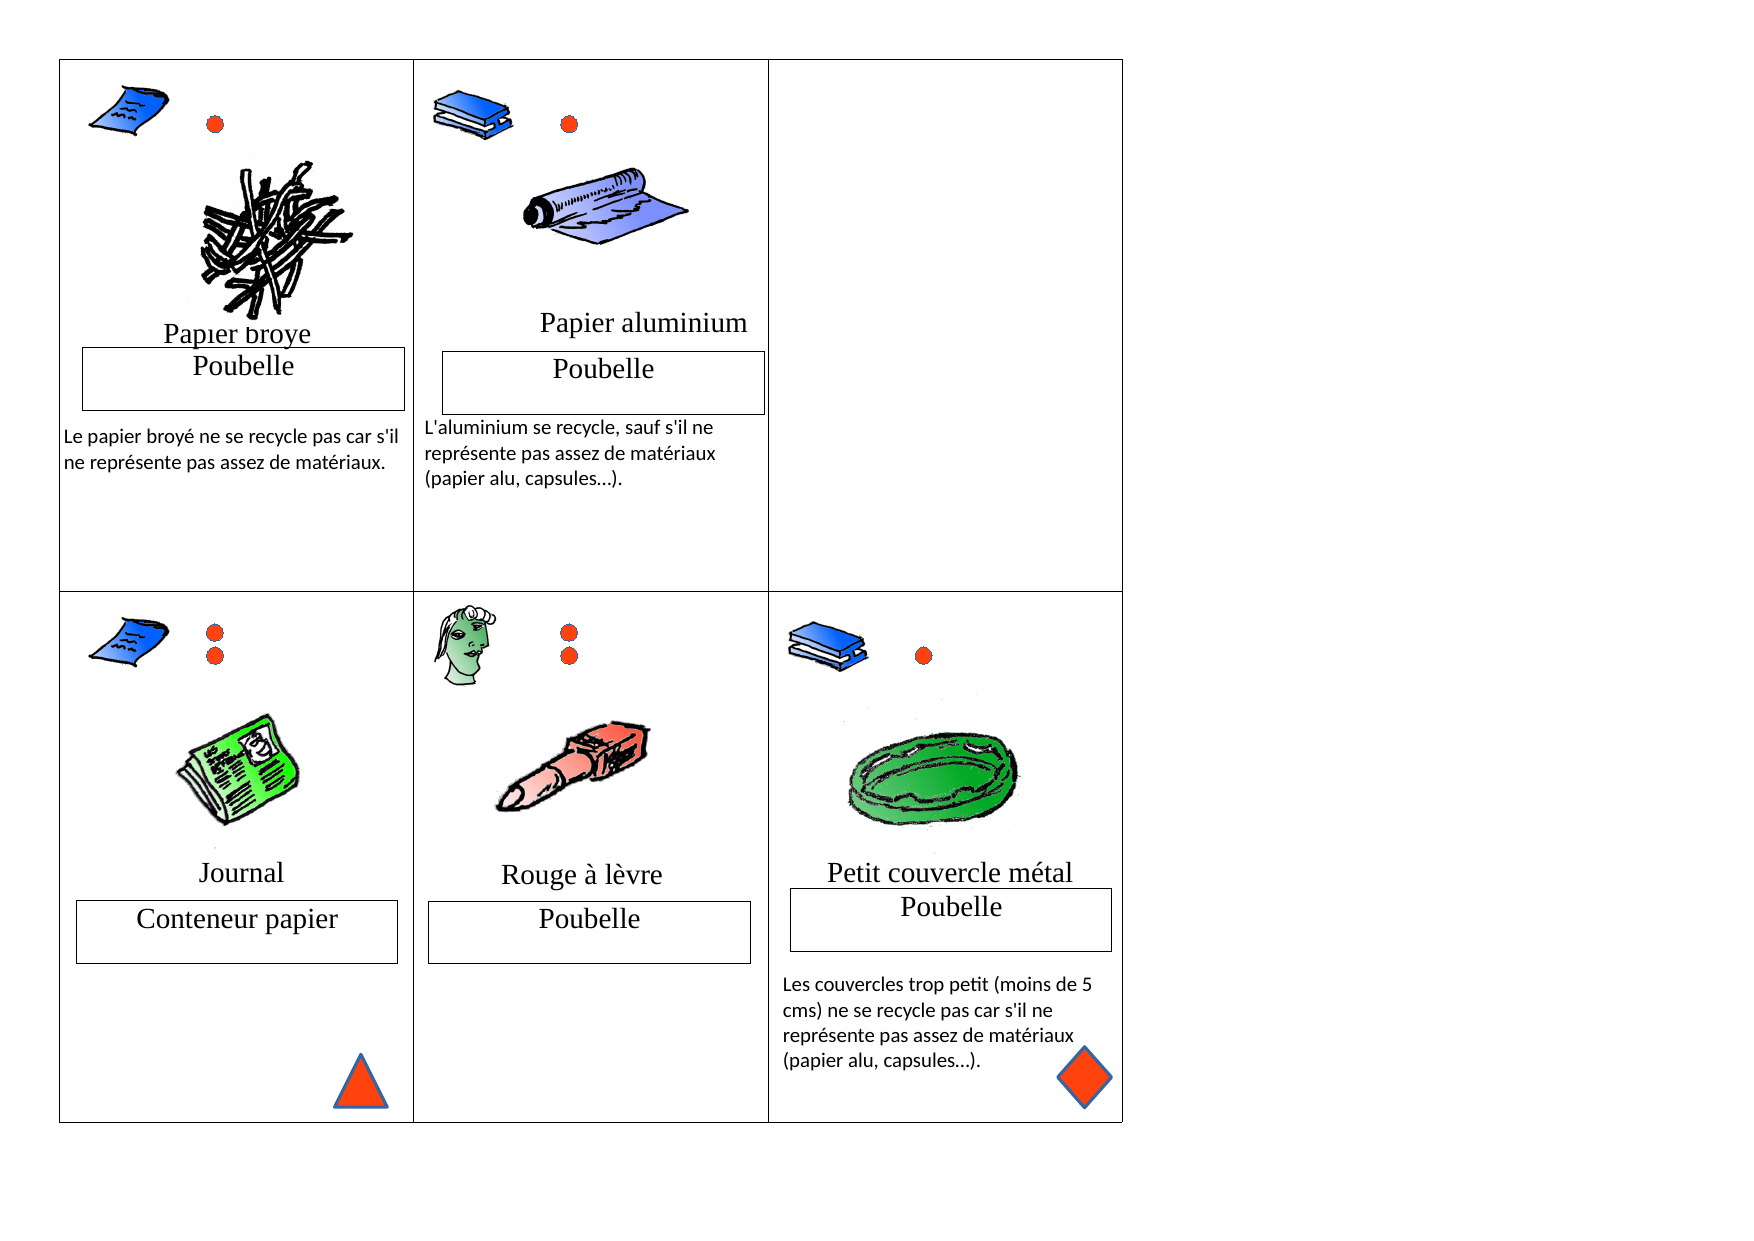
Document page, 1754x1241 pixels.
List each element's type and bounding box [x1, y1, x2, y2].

picture [421, 603, 677, 852]
table_cell [60, 592, 413, 1122]
table_cell [1123, 59, 1187, 591]
picture [786, 602, 1023, 871]
table_cell [414, 592, 768, 1122]
table_cell [769, 60, 1122, 591]
table_cell [414, 60, 768, 591]
picture [186, 153, 359, 327]
picture [87, 70, 171, 154]
picture [432, 71, 515, 154]
picture [521, 105, 689, 293]
picture [87, 602, 321, 856]
table_cell [1123, 591, 1187, 1122]
table_cell [60, 60, 413, 591]
table_cell [769, 592, 1122, 1122]
